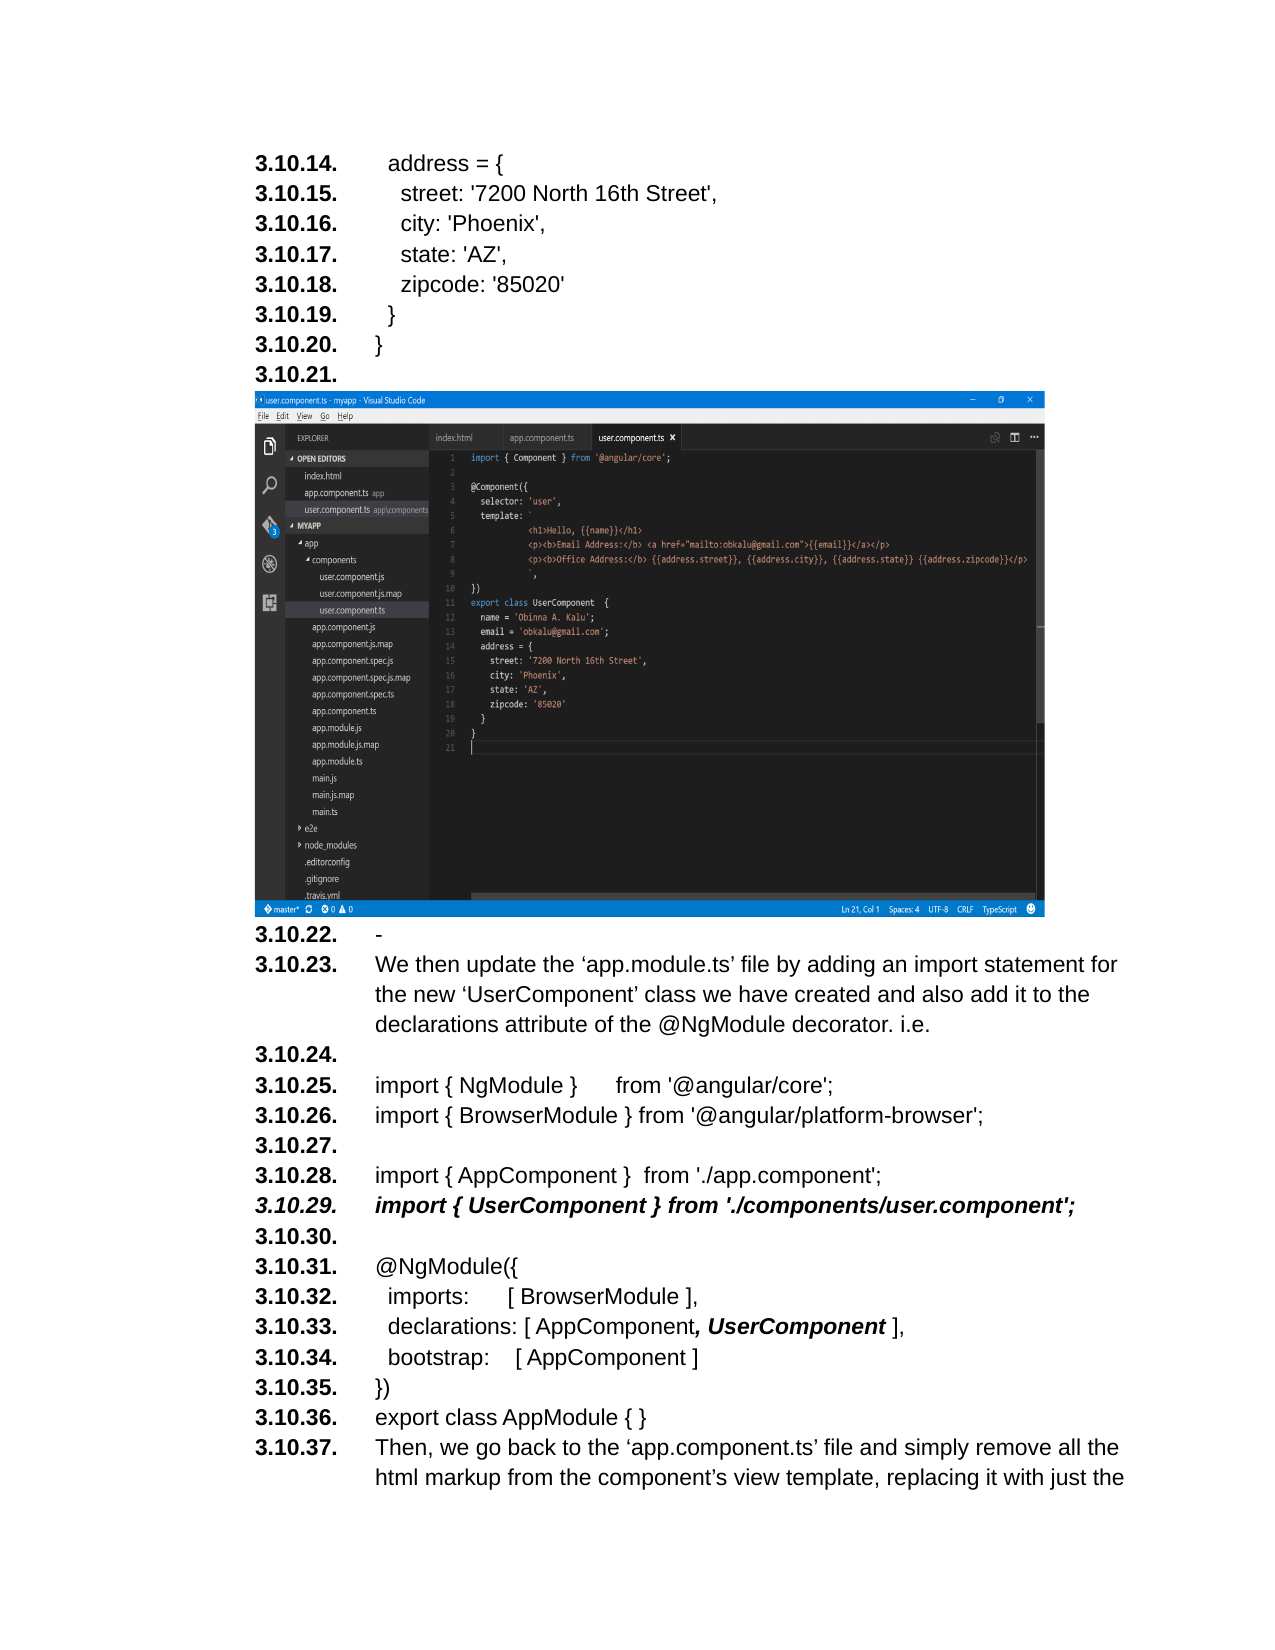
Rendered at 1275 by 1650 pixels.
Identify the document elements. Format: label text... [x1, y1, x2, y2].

list imports: [ BrowserModule ], [337, 1283, 1125, 1309]
list export class AppModule { } [337, 1404, 1125, 1430]
list bootstrap: [ AppComponent ] [337, 1343, 1125, 1370]
list state: 'AZ', [337, 241, 1125, 267]
list Then, we go back to the ‘app.component.ts’ file and simply remove all the html markup from the component’s view template, replacing it with just the [337, 1434, 1125, 1491]
list zipcode: '85020' [337, 271, 1125, 297]
list street: '7200 North 16th Street', [337, 180, 1125, 207]
list import { AppComponent } from './app.component'; [337, 1162, 1125, 1188]
list declarations: [ AppComponent, UserComponent ], [337, 1313, 1125, 1339]
list - [337, 921, 1125, 947]
list }) [337, 1374, 1125, 1400]
list import { NgModule } from '@angular/core'; [337, 1072, 1125, 1098]
picture [254, 391, 1045, 917]
list We then update the ‘app.module.ts’ file by adding an import statement for the new ‘UserComponent’ class we have created and also add it to the declarations attribute of the @NgModule decorator. i.e. [337, 951, 1125, 1037]
list address = { [337, 150, 1125, 176]
list } [337, 331, 1125, 358]
list city: 'Phoenix', [337, 210, 1125, 237]
list import { BrowserModule } from '@angular/platform-browser'; [337, 1102, 1125, 1128]
list import { UserComponent } from './components/user.component'; [337, 1192, 1125, 1219]
list @NgModule({ [337, 1253, 1125, 1279]
list } [337, 301, 1125, 327]
